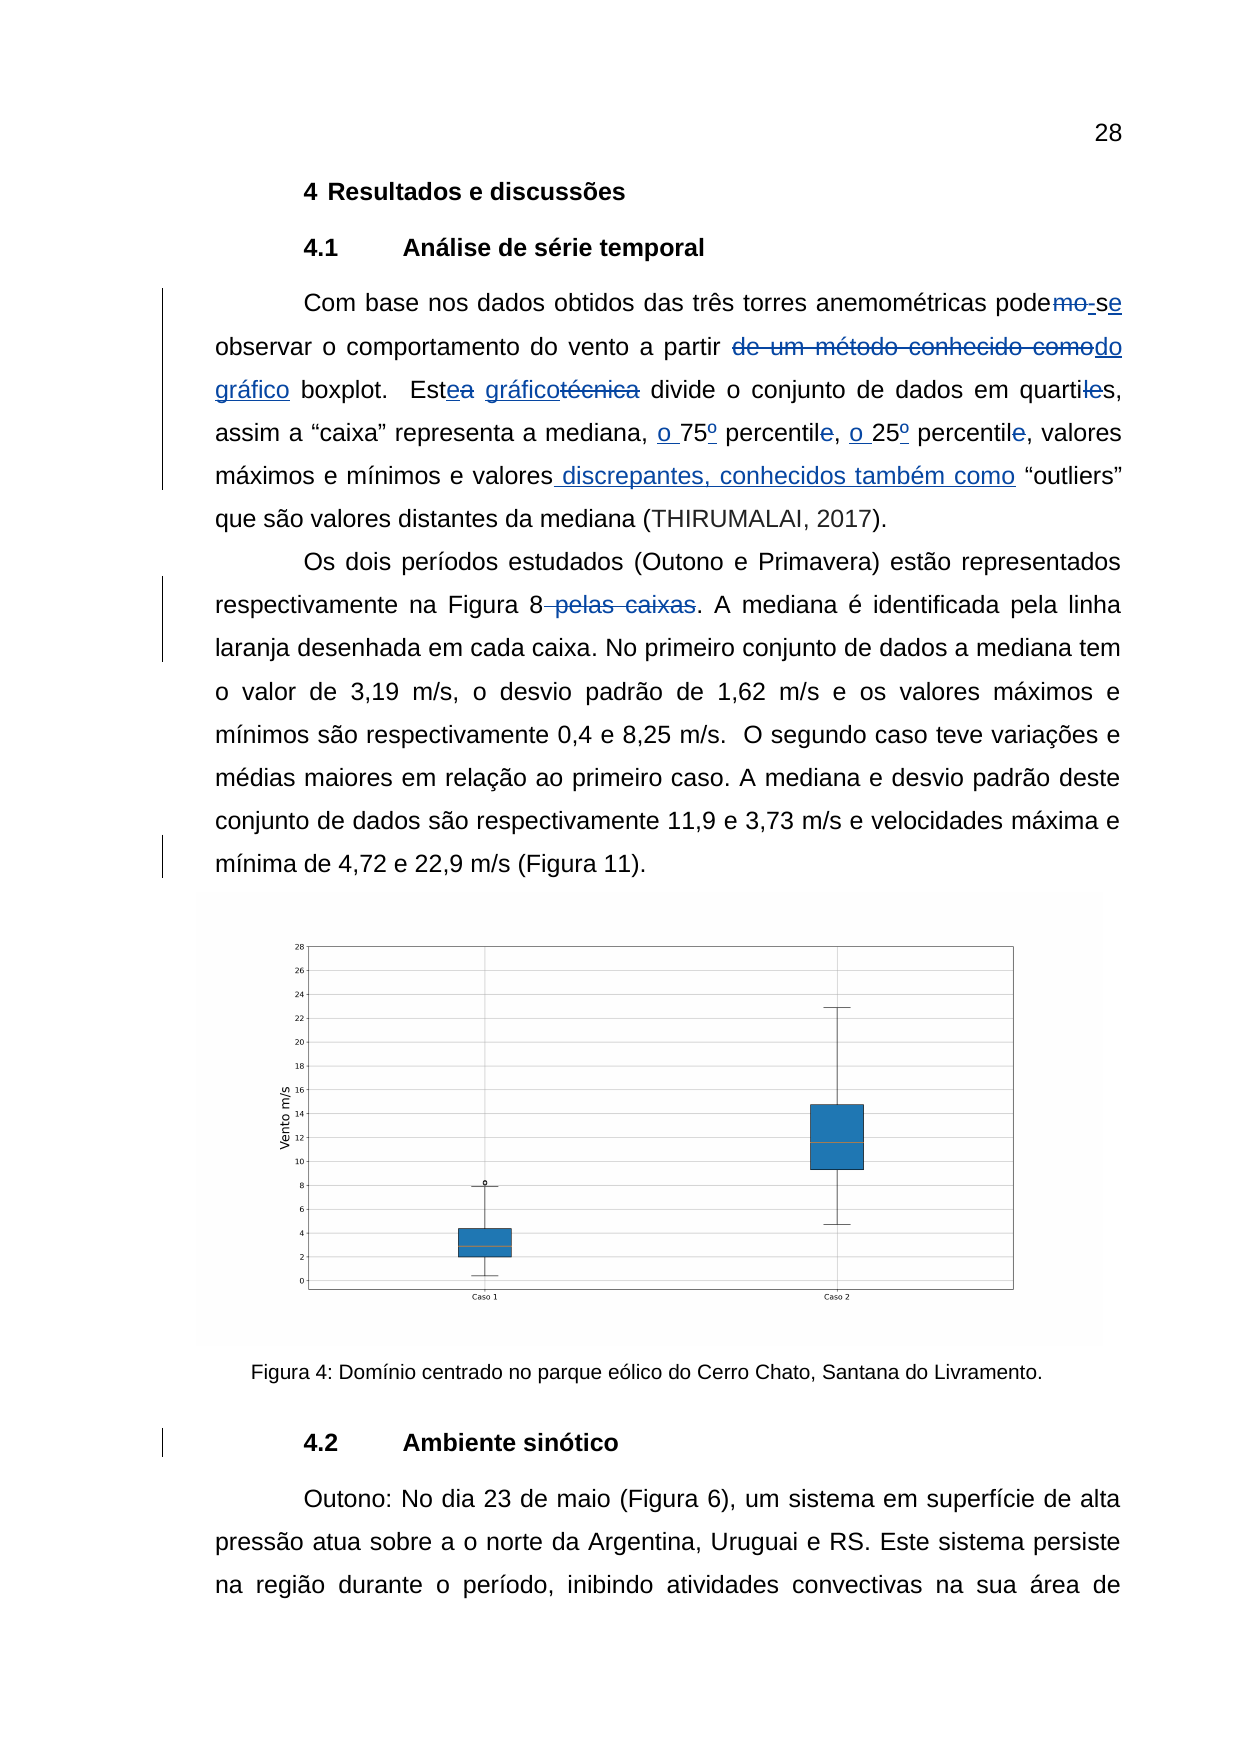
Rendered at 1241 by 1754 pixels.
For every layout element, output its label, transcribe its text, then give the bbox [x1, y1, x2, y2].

text Os dois períodos estudados (Outono e Primavera) estão representados respectivamente na Figura 8. A mediana é identificada pela linha laranja desenhada em cada caixa. No primeiro conjunto de dados a mediana tem o valor de 3,19 m/s, o desvio padrão de 1,62 m/s e os valores máximos e mínimos são respectivamente 0,4 e 8,25 m/s. O segundo caso teve variações e médias maiores em relação ao primeiro caso. A mediana e desvio padrão deste conjunto de dados são respectivamente 11,9 e 3,73 m/s e velocidades máxima e mínima de 4,72 e 22,9 m/s (Figura 11). [215, 547, 1122, 878]
subtitle Ambiente sinótico [215, 1428, 1122, 1457]
picture [196, 892, 1104, 1346]
text Figura 4: Domínio centrado no parque eólico do Cerro Chato, Santana do Livramento. [177, 892, 1122, 1384]
text Outono: No dia 23 de maio (Figura 6), um sistema em superfície de alta pressão atua sobre a o norte da Argentina, Uruguai e RS. Este sistema persiste na região durante o período, inibindo atividades convectivas na sua área de [215, 1483, 1122, 1598]
text Com base nos dados obtidos das três torres anemométricas pode-se observar o comportamento do vento a partir do gráfico boxplot. Este gráfico divide o conjunto de dados em quartis, assim a “caixa” representa a mediana, o 75º percentil, o 25º percentil, valores máximos e mínimos e valores discrepantes, conhecidos também como “outliers” que são valores distantes da mediana (THIRUMALAI, 2017). [215, 288, 1122, 533]
subtitle Resultados e discussões [215, 177, 1122, 206]
subtitle Análise de série temporal [215, 233, 1122, 262]
